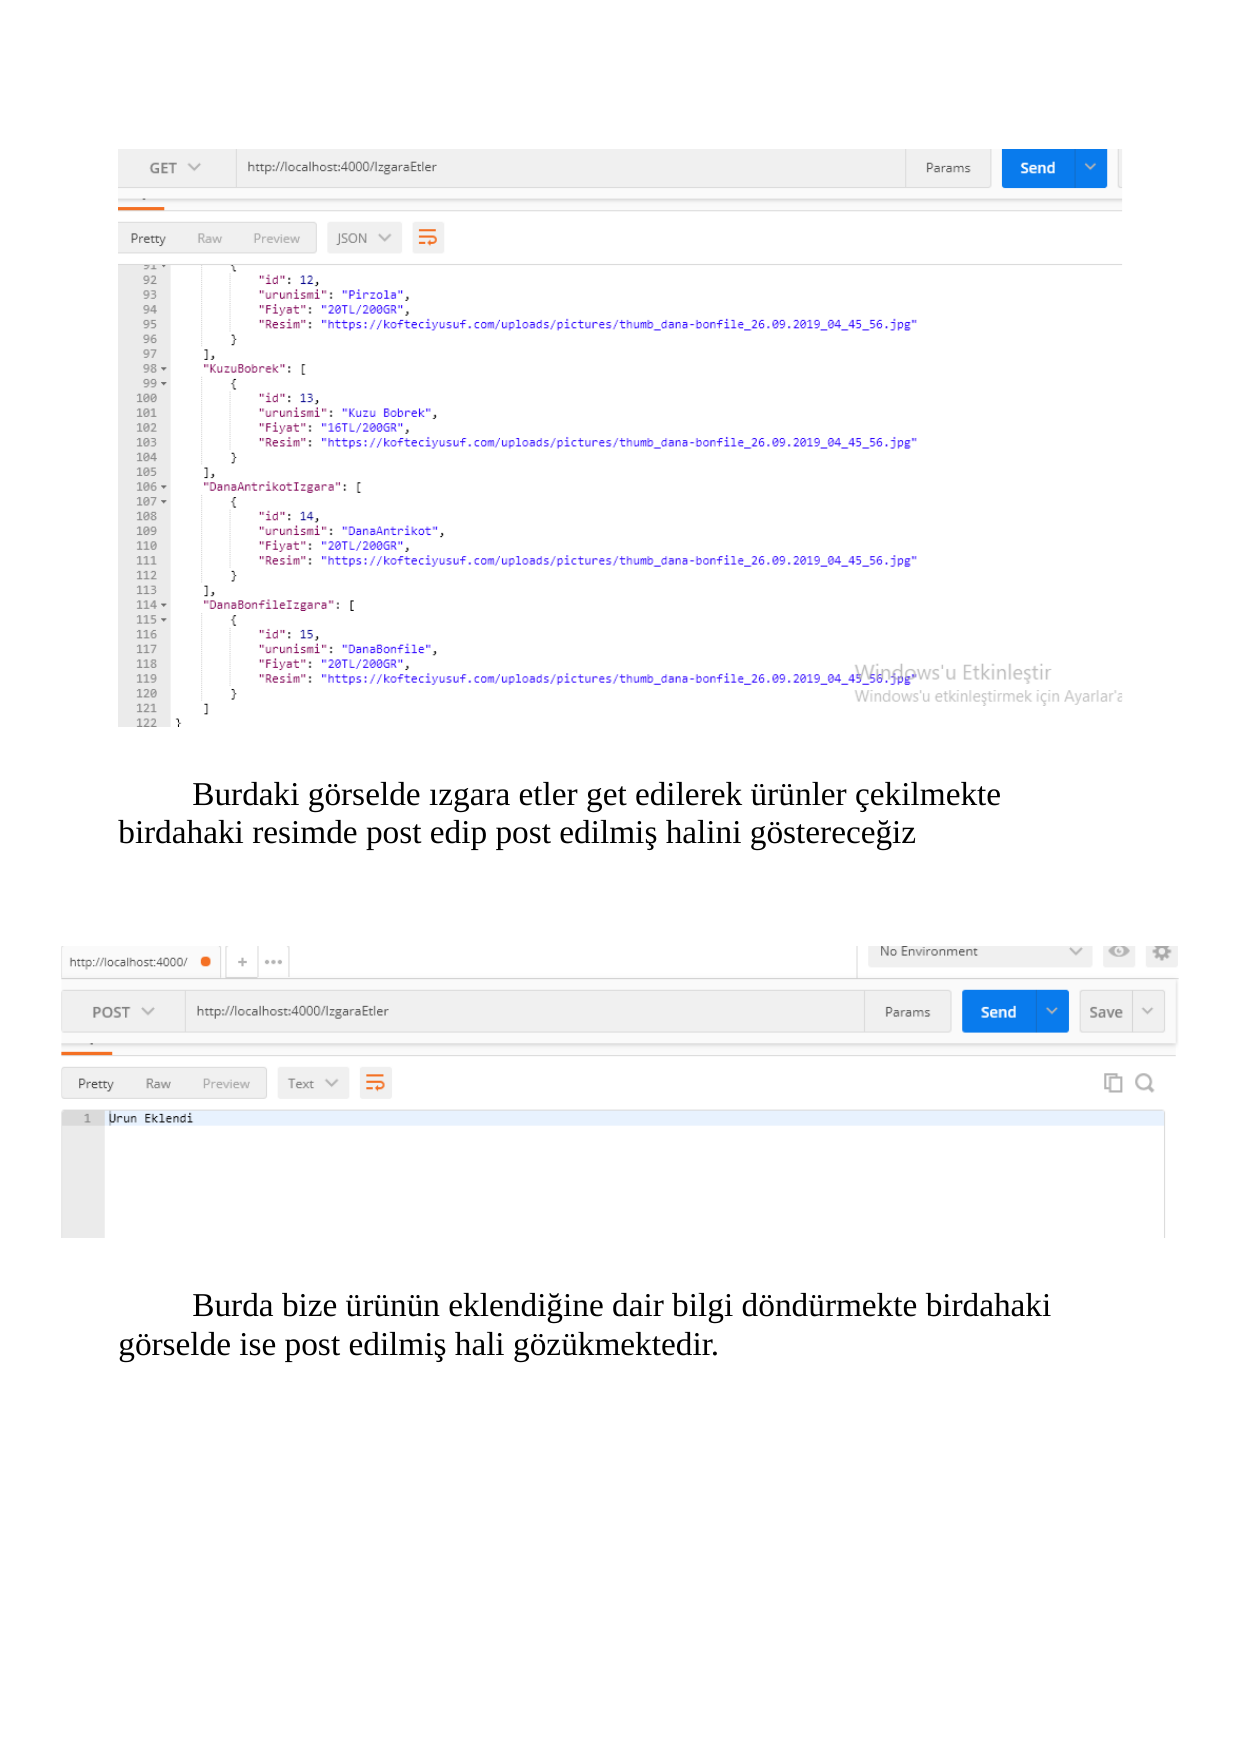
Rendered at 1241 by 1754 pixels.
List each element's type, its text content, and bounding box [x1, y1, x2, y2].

text Burda bize ürünün eklendiğine dair bilgi döndürmekte birdahaki görselde ise post edilmiş hali gözükmektedir. [118, 1286, 1122, 1362]
picture [118, 149, 1123, 727]
text Burdaki görselde ızgara etler get edilerek ürünler çekilmekte birdahaki resimde post edip post edilmiş halini göstereceğiz [118, 774, 1122, 851]
picture [61, 946, 1179, 1238]
